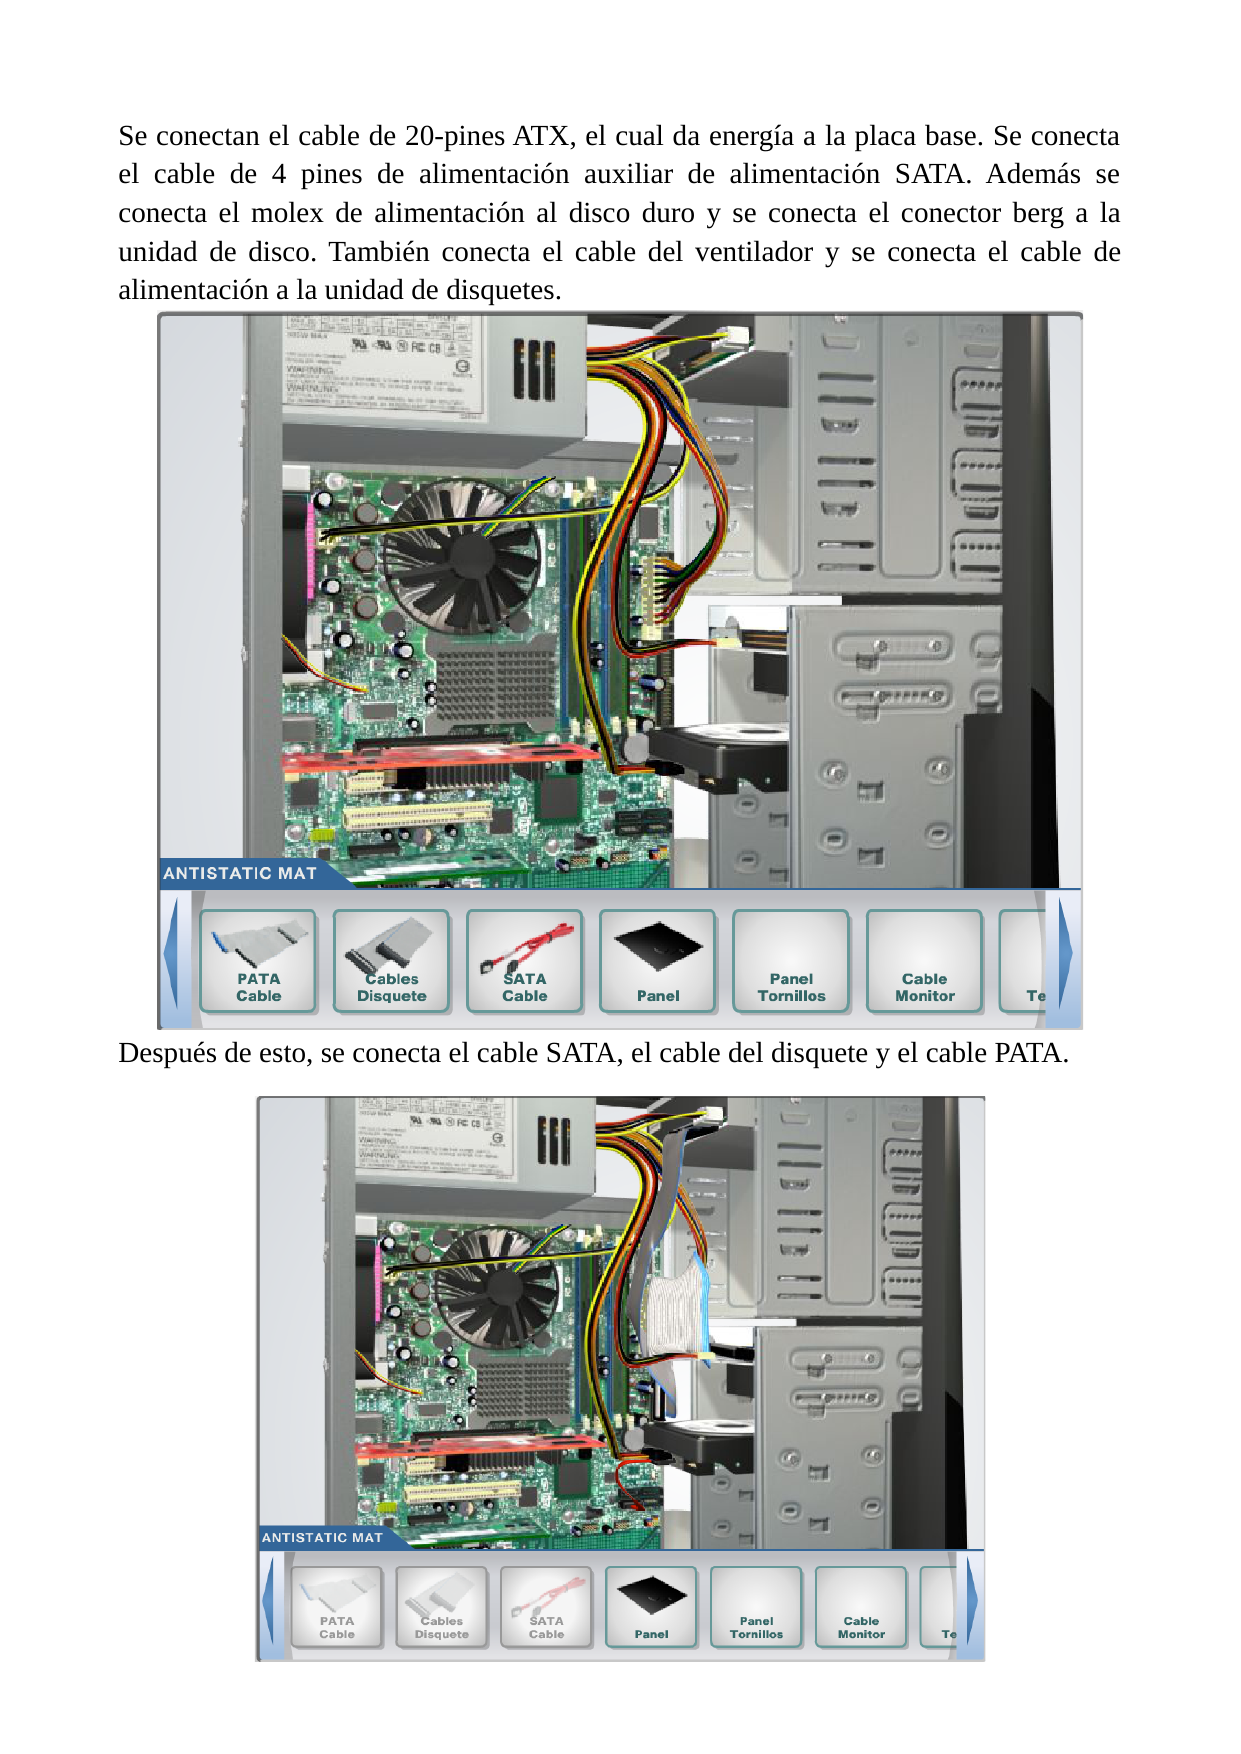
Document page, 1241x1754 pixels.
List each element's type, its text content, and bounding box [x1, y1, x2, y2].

picture [254, 1096, 986, 1662]
text Después de esto, se conecta el cable SATA, el cable del disquete y el cable PATA. [118, 311, 1122, 1068]
text Se conectan el cable de 20-pines ATX, el cual da energía a la placa base. Se conecta el cable de 4 pines de alimentación auxiliar de alimentación SATA. Además se conecta el molex de alimentación al disco duro y se conecta el conector berg a la unidad de disco. También conecta el cable del ventilador y se conecta el cable de alimentación a la unidad de disquetes. [118, 118, 1122, 306]
picture [157, 310, 1084, 1030]
